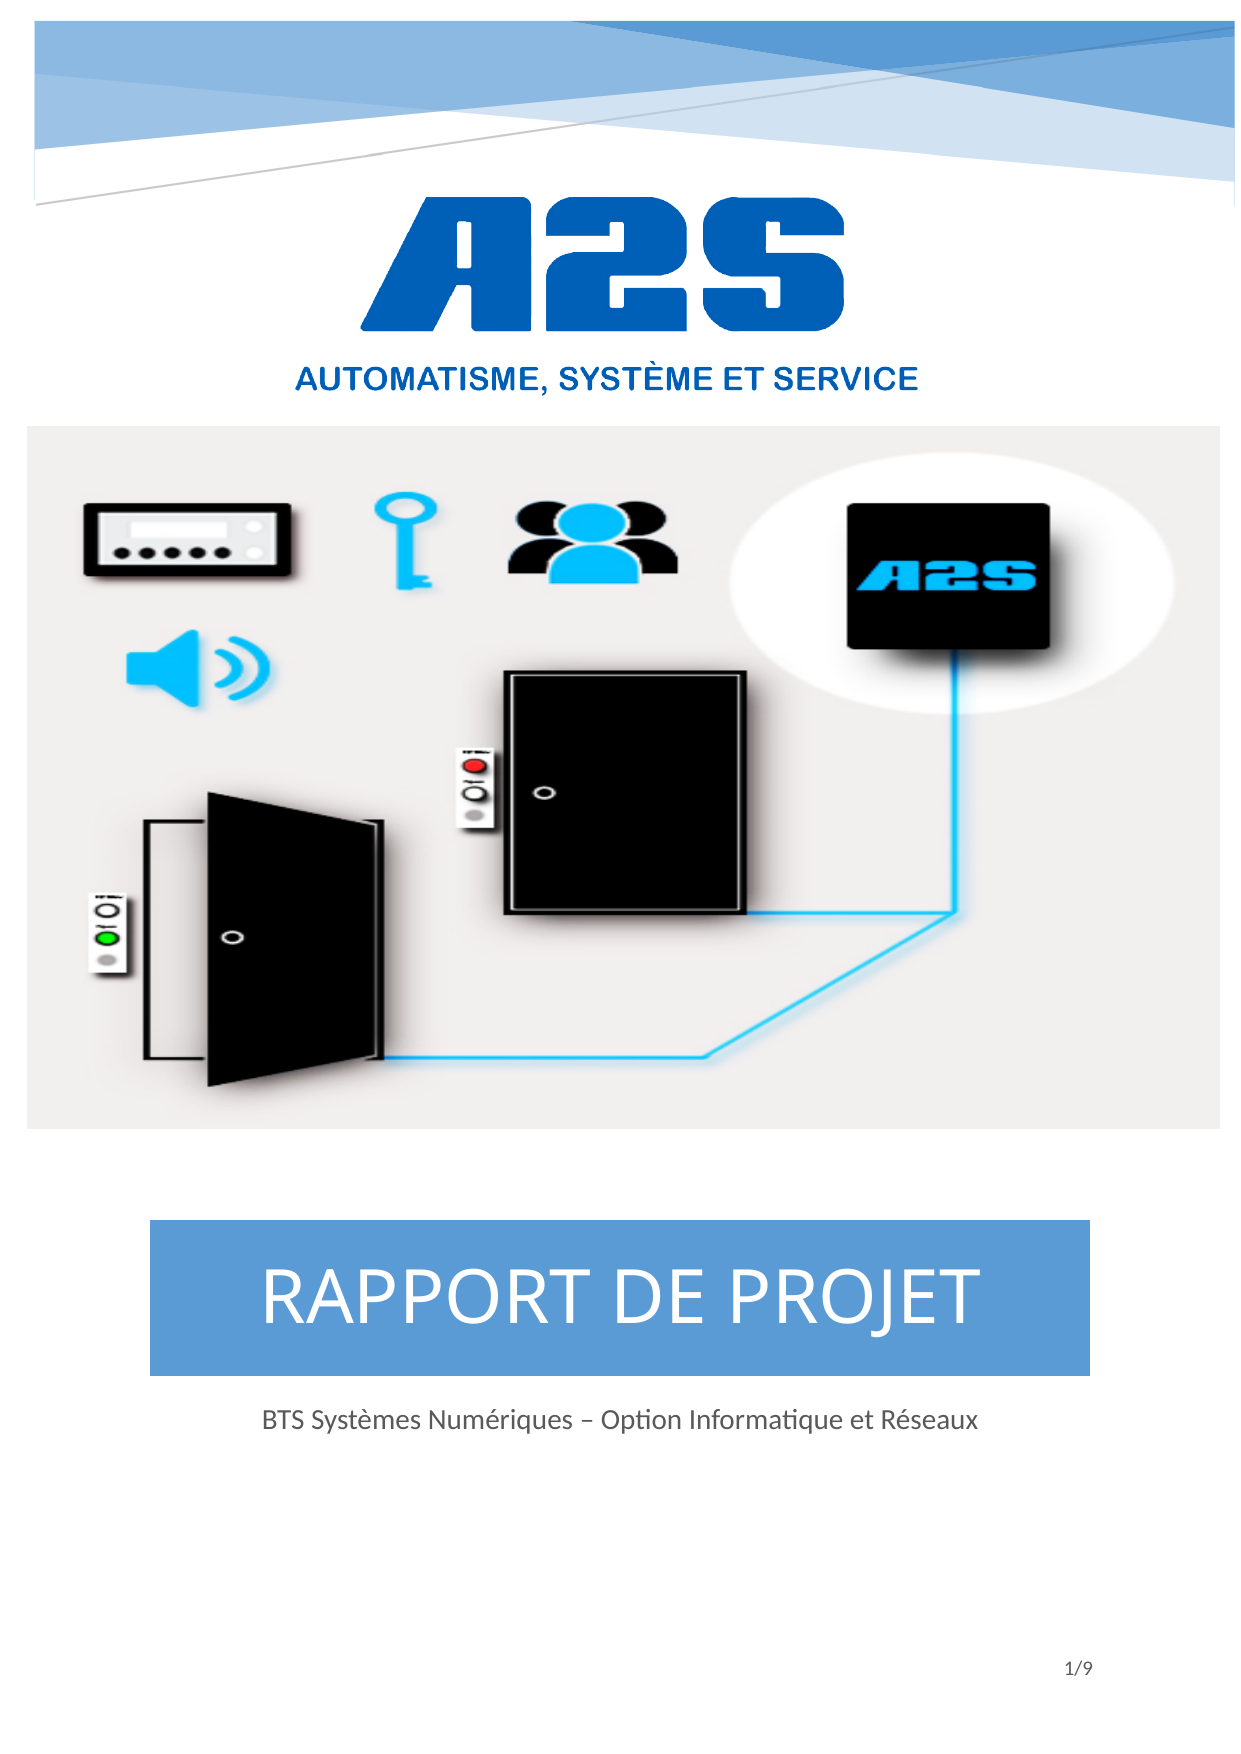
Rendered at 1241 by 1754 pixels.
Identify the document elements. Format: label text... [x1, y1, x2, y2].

text BTS Systèmes Numériques – Option Informatique et Réseaux [148, 1401, 1093, 1436]
picture [27, 426, 1220, 1129]
picture [34, 20, 1235, 418]
title Rapport De projet [151, 1221, 1089, 1375]
